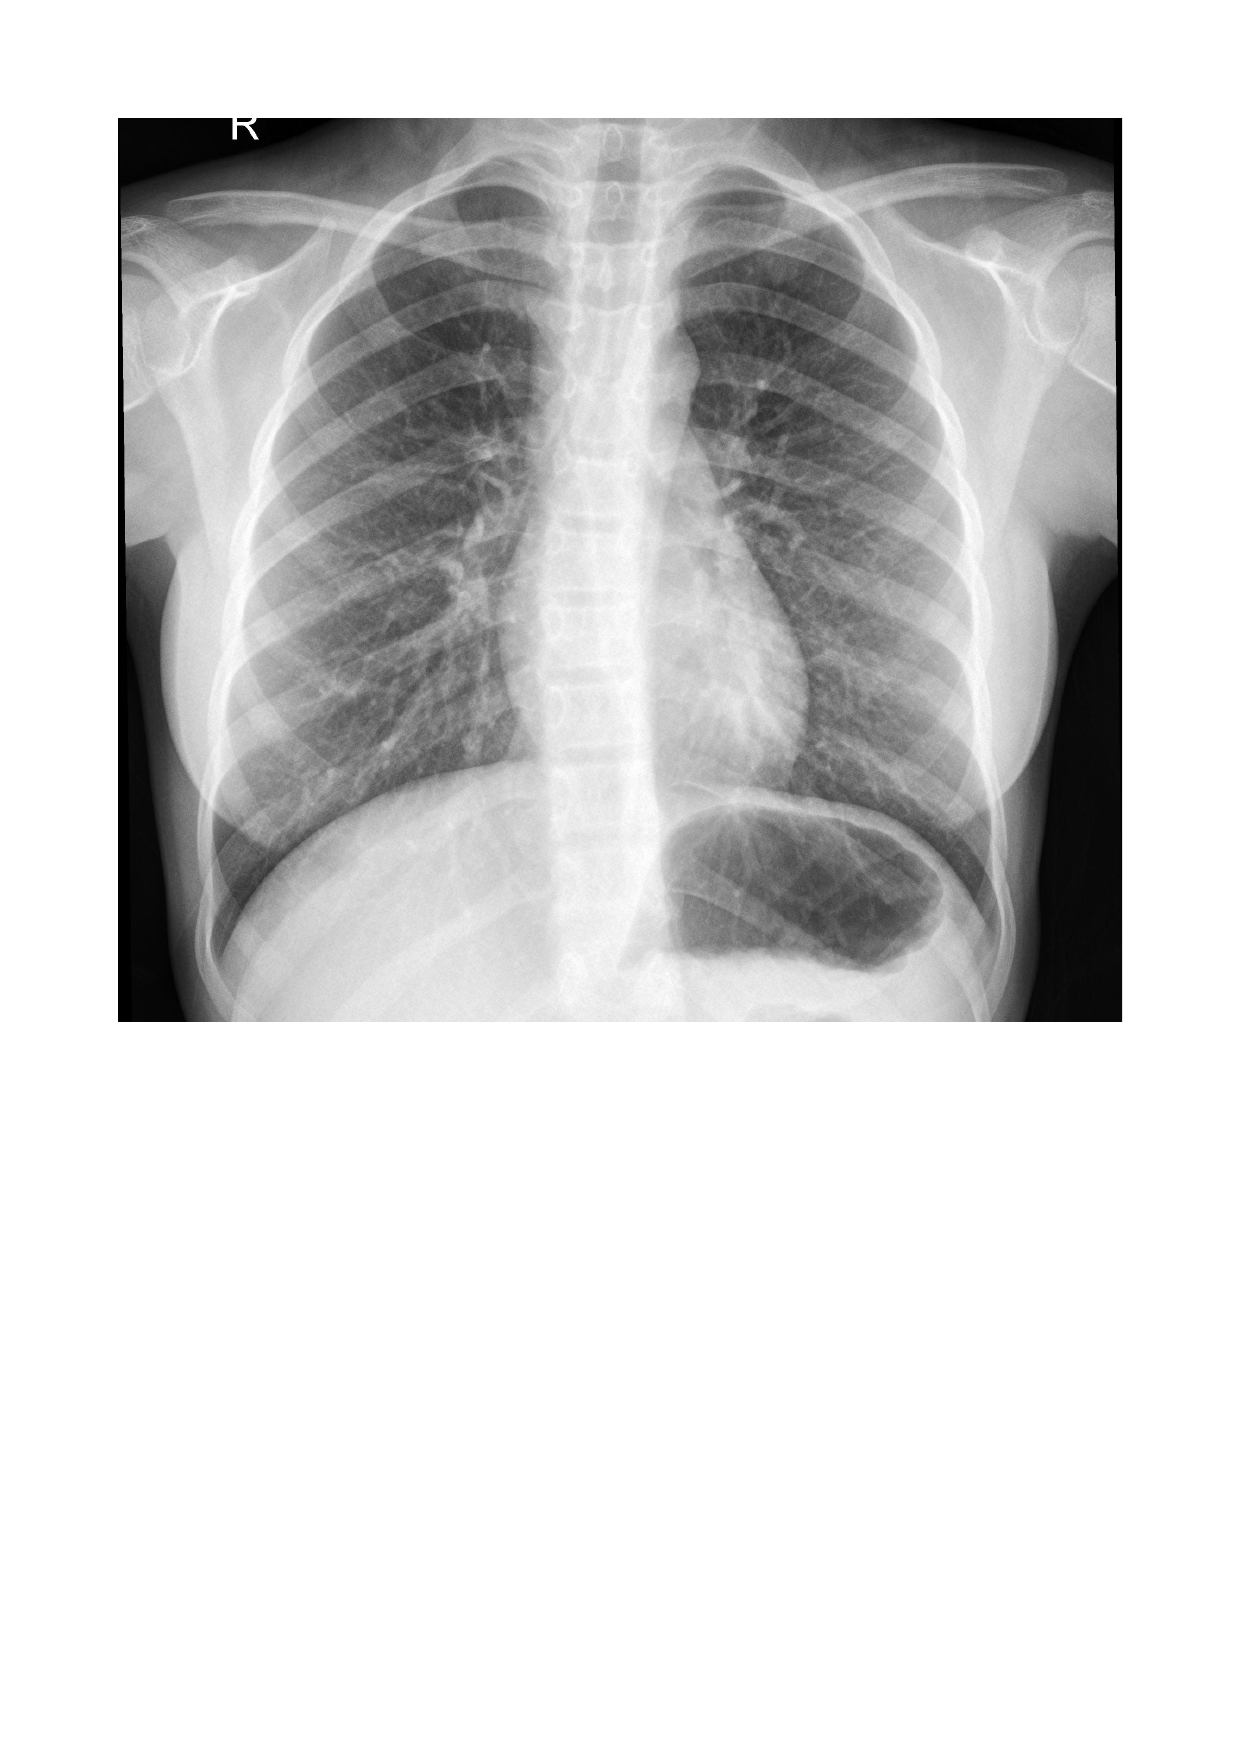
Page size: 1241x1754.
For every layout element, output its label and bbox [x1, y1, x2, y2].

picture [118, 118, 1123, 1022]
